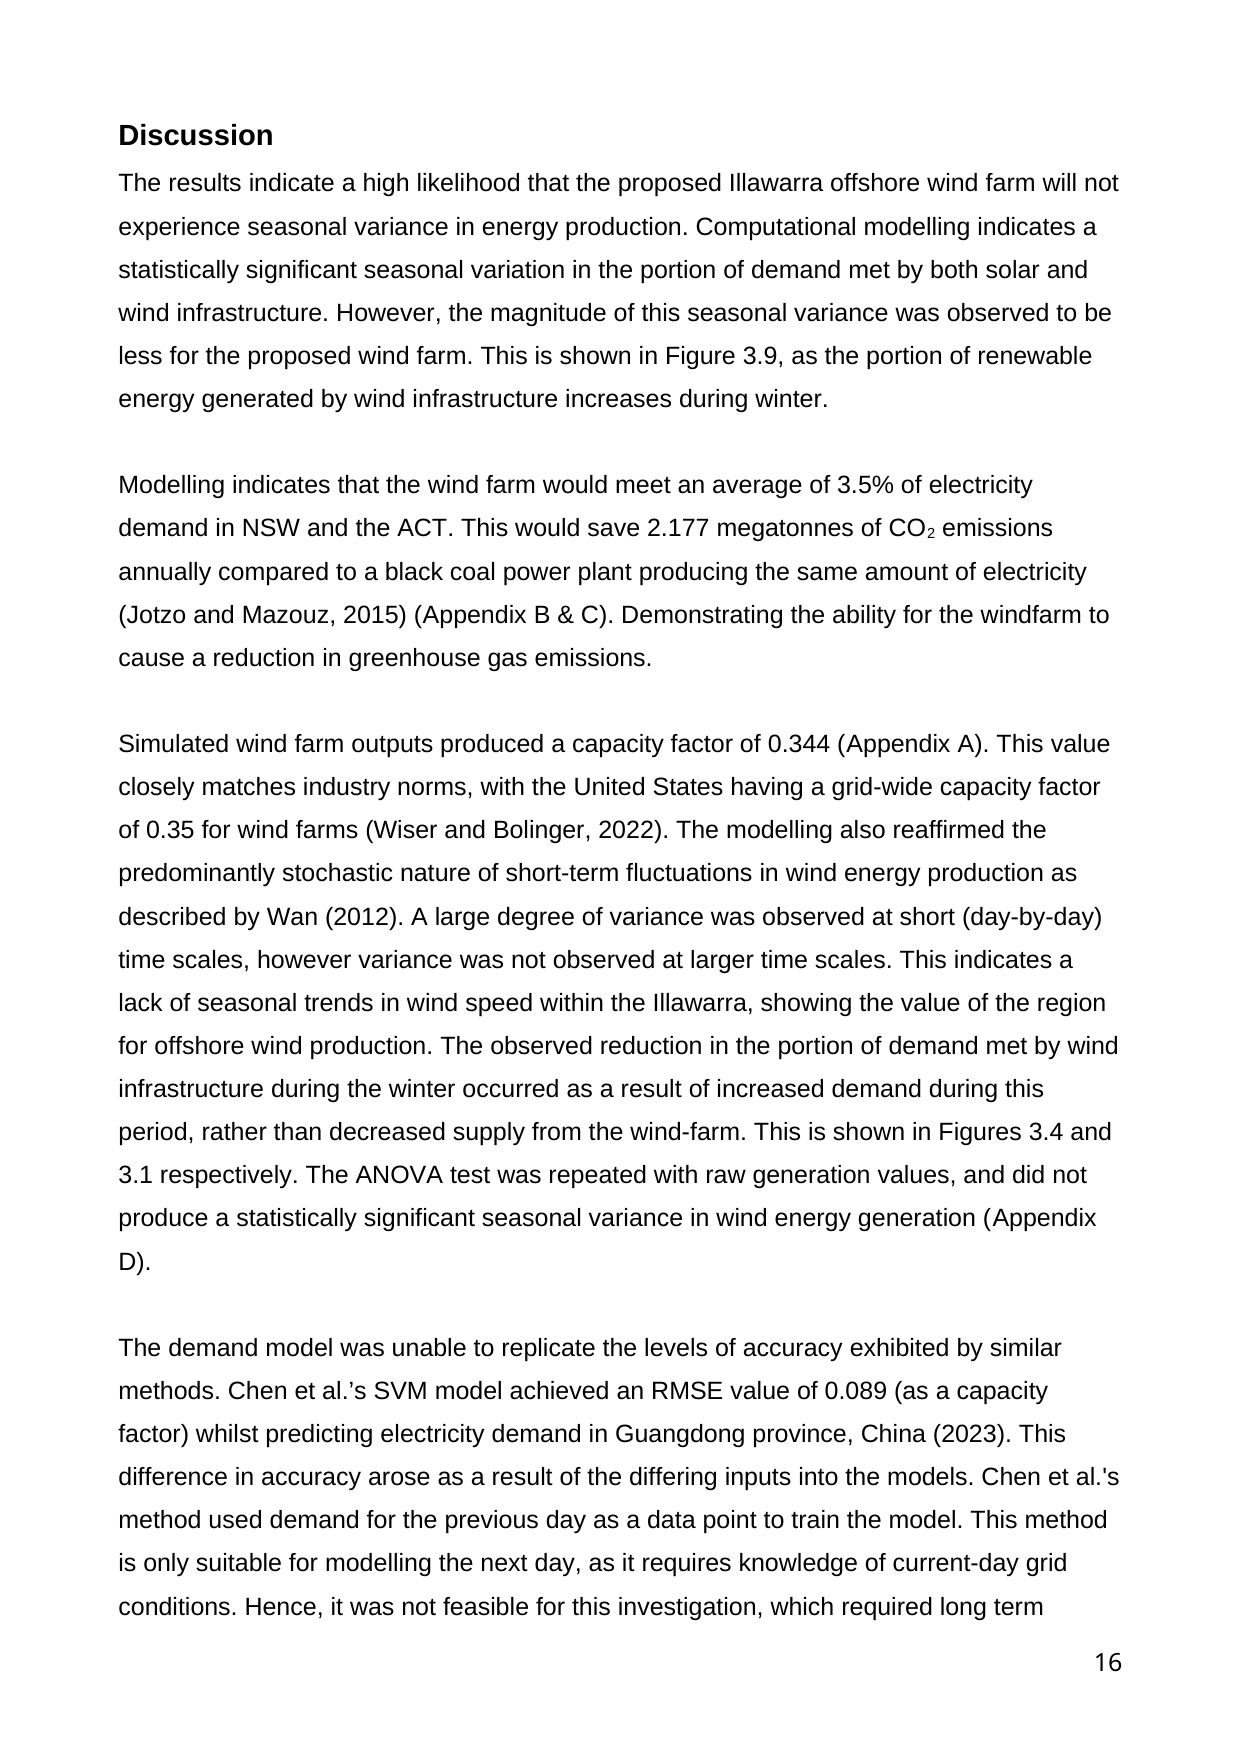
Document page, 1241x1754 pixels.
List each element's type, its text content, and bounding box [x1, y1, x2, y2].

text The demand model was unable to replicate the levels of accuracy exhibited by similar methods. Chen et al.’s SVM model achieved an RMSE value of 0.089 (as a capacity factor) whilst predicting electricity demand in Guangdong province, China (2023). This difference in accuracy arose as a result of the differing inputs into the models. Chen et al.'s method used demand for the previous day as a data point to train the model. This method is only suitable for modelling the next day, as it requires knowledge of current-day grid conditions. Hence, it was not feasible for this investigation, which required long term [118, 1333, 1122, 1620]
text Modelling indicates that the wind farm would meet an average of 3.5% of electricity demand in NSW and the ACT. This would save 2.177 megatonnes of CO2 emissions annually compared to a black coal power plant producing the same amount of electricity (Jotzo and Mazouz, 2015) (Appendix B & C). Demonstrating the ability for the windfarm to cause a reduction in greenhouse gas emissions. [118, 470, 1122, 671]
subtitle Discussion [118, 118, 1122, 152]
text The results indicate a high likelihood that the proposed Illawarra offshore wind farm will not experience seasonal variance in energy production. Computational modelling indicates a statistically significant seasonal variation in the portion of demand met by both solar and wind infrastructure. However, the magnitude of this seasonal variance was observed to be less for the proposed wind farm. This is shown in Figure 3.9, as the portion of renewable energy generated by wind infrastructure increases during winter. [118, 168, 1122, 413]
text Simulated wind farm outputs produced a capacity factor of 0.344 (Appendix A). This value closely matches industry norms, with the United States having a grid-wide capacity factor of 0.35 for wind farms (Wiser and Bolinger, 2022). The modelling also reaffirmed the predominantly stochastic nature of short-term fluctuations in wind energy production as described by Wan (2012). A large degree of variance was observed at short (day-by-day) time scales, however variance was not observed at larger time scales. This indicates a lack of seasonal trends in wind speed within the Illawarra, showing the value of the region for offshore wind production. The observed reduction in the portion of demand met by wind infrastructure during the winter occurred as a result of increased demand during this period, rather than decreased supply from the wind-farm. This is shown in Figures 3.4 and 3.1 respectively. The ANOVA test was repeated with raw generation values, and did not produce a statistically significant seasonal variance in wind energy generation (Appendix D). [118, 729, 1122, 1275]
